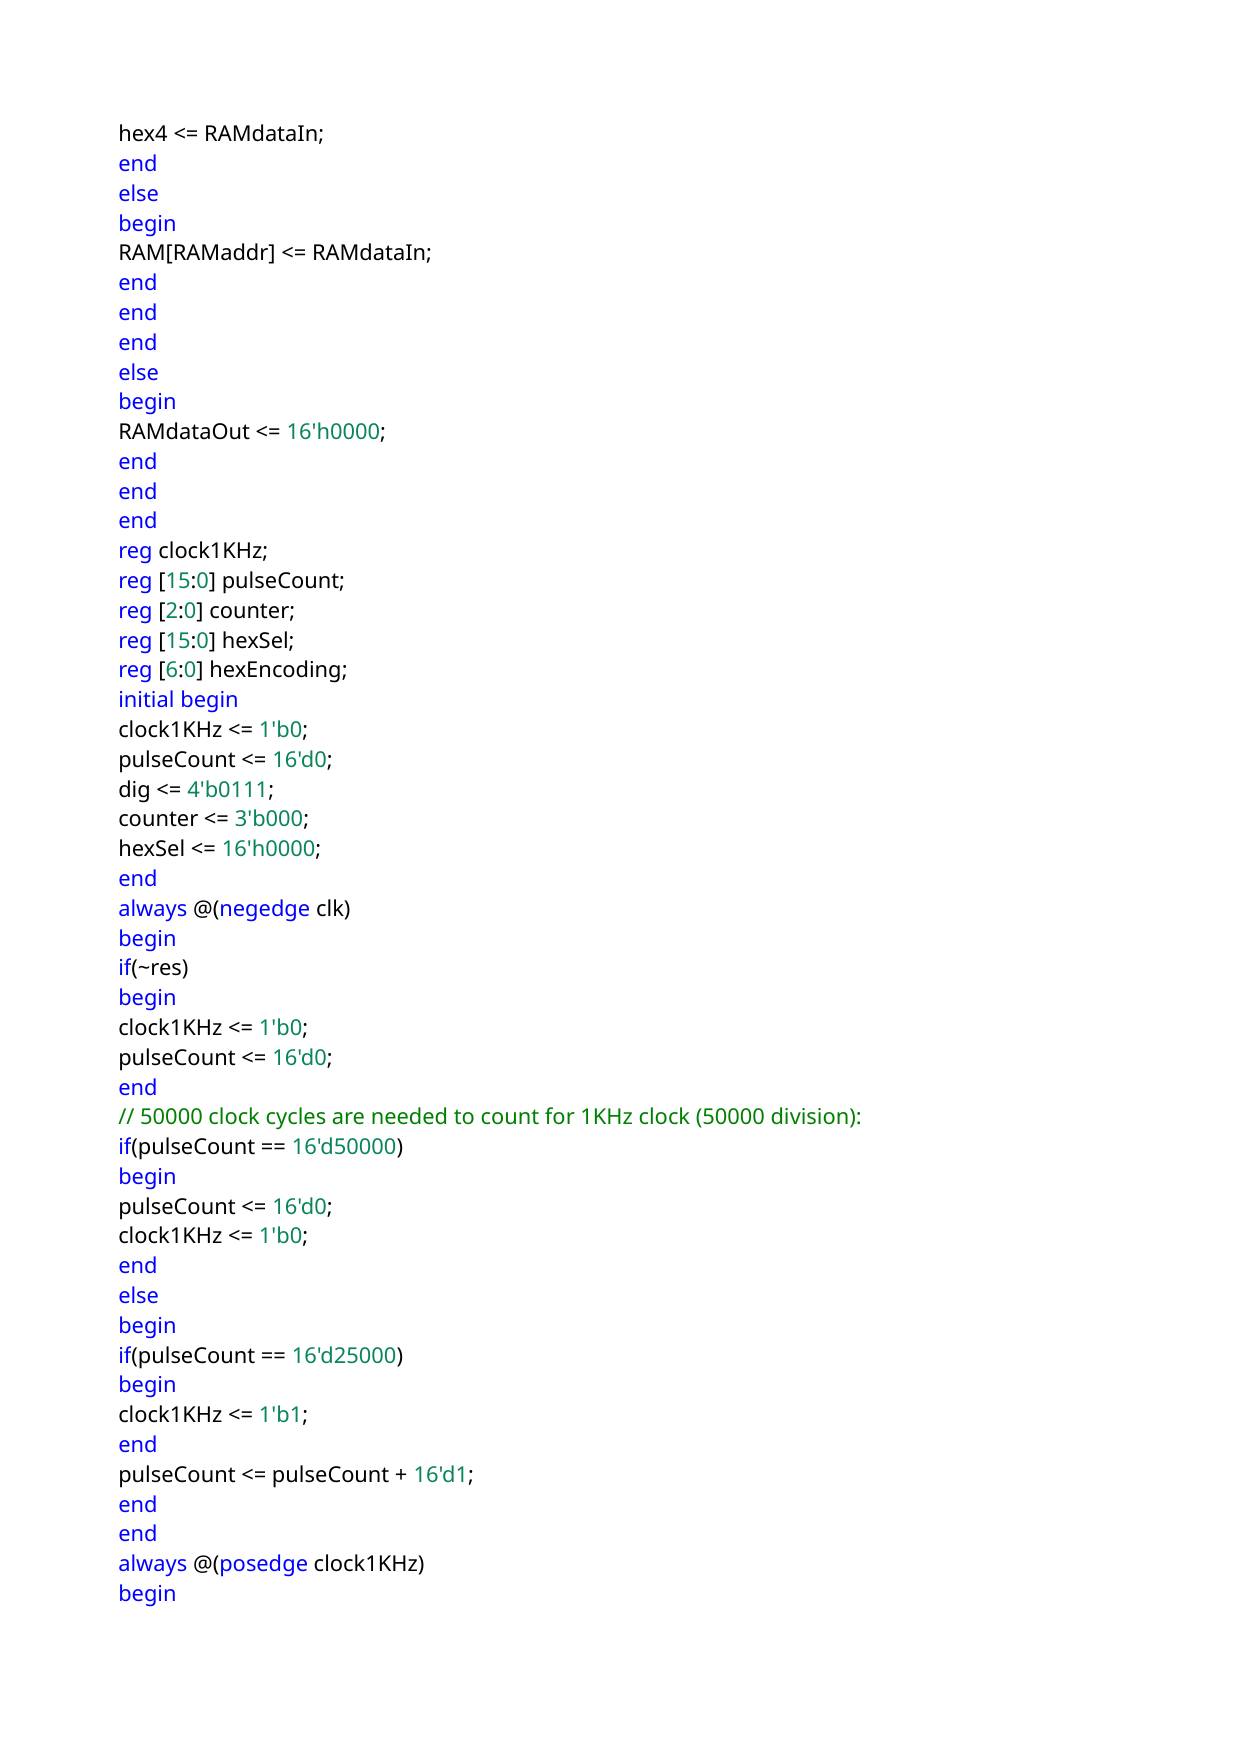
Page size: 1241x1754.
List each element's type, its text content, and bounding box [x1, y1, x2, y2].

text end [118, 476, 1122, 505]
text always @(negedge clk) [118, 893, 1122, 922]
text end [118, 1518, 1122, 1548]
text // 50000 clock cycles are needed to count for 1KHz clock (50000 division): [118, 1101, 1122, 1131]
text if(~res) [118, 952, 1122, 982]
text end [118, 1250, 1122, 1280]
text RAM[RAMaddr] <= RAMdataIn; [118, 237, 1122, 267]
text else [118, 1280, 1122, 1310]
text end [118, 863, 1122, 893]
text reg [15:0] hexSel; [118, 624, 1122, 654]
text clock1KHz <= 1'b0; [118, 714, 1122, 744]
text begin [118, 1578, 1122, 1608]
text begin [118, 922, 1122, 952]
text end [118, 446, 1122, 476]
text begin [118, 1369, 1122, 1399]
text end [118, 1071, 1122, 1101]
text end [118, 1488, 1122, 1518]
text always @(posedge clock1KHz) [118, 1548, 1122, 1578]
text dig <= 4'b0111; [118, 773, 1122, 803]
text initial begin [118, 684, 1122, 714]
text reg [15:0] pulseCount; [118, 565, 1122, 595]
text end [118, 297, 1122, 327]
text pulseCount <= 16'd0; [118, 744, 1122, 773]
text if(pulseCount == 16'd25000) [118, 1339, 1122, 1369]
text RAMdataOut <= 16'h0000; [118, 416, 1122, 446]
text reg [6:0] hexEncoding; [118, 654, 1122, 684]
text counter <= 3'b000; [118, 803, 1122, 833]
text reg [2:0] counter; [118, 595, 1122, 624]
text pulseCount <= pulseCount + 16'd1; [118, 1459, 1122, 1488]
text begin [118, 1161, 1122, 1191]
text end [118, 505, 1122, 535]
text end [118, 267, 1122, 297]
text if(pulseCount == 16'd50000) [118, 1131, 1122, 1161]
text clock1KHz <= 1'b0; [118, 1012, 1122, 1042]
text begin [118, 386, 1122, 416]
text end [118, 1429, 1122, 1459]
text begin [118, 1310, 1122, 1339]
text clock1KHz <= 1'b1; [118, 1399, 1122, 1429]
text end [118, 327, 1122, 356]
text reg clock1KHz; [118, 535, 1122, 565]
text pulseCount <= 16'd0; [118, 1042, 1122, 1071]
text end [118, 148, 1122, 178]
text hexSel <= 16'h0000; [118, 833, 1122, 863]
text hex4 <= RAMdataIn; [118, 118, 1122, 148]
text begin [118, 207, 1122, 237]
text else [118, 356, 1122, 386]
text else [118, 178, 1122, 207]
text clock1KHz <= 1'b0; [118, 1220, 1122, 1250]
text pulseCount <= 16'd0; [118, 1191, 1122, 1220]
text begin [118, 982, 1122, 1012]
